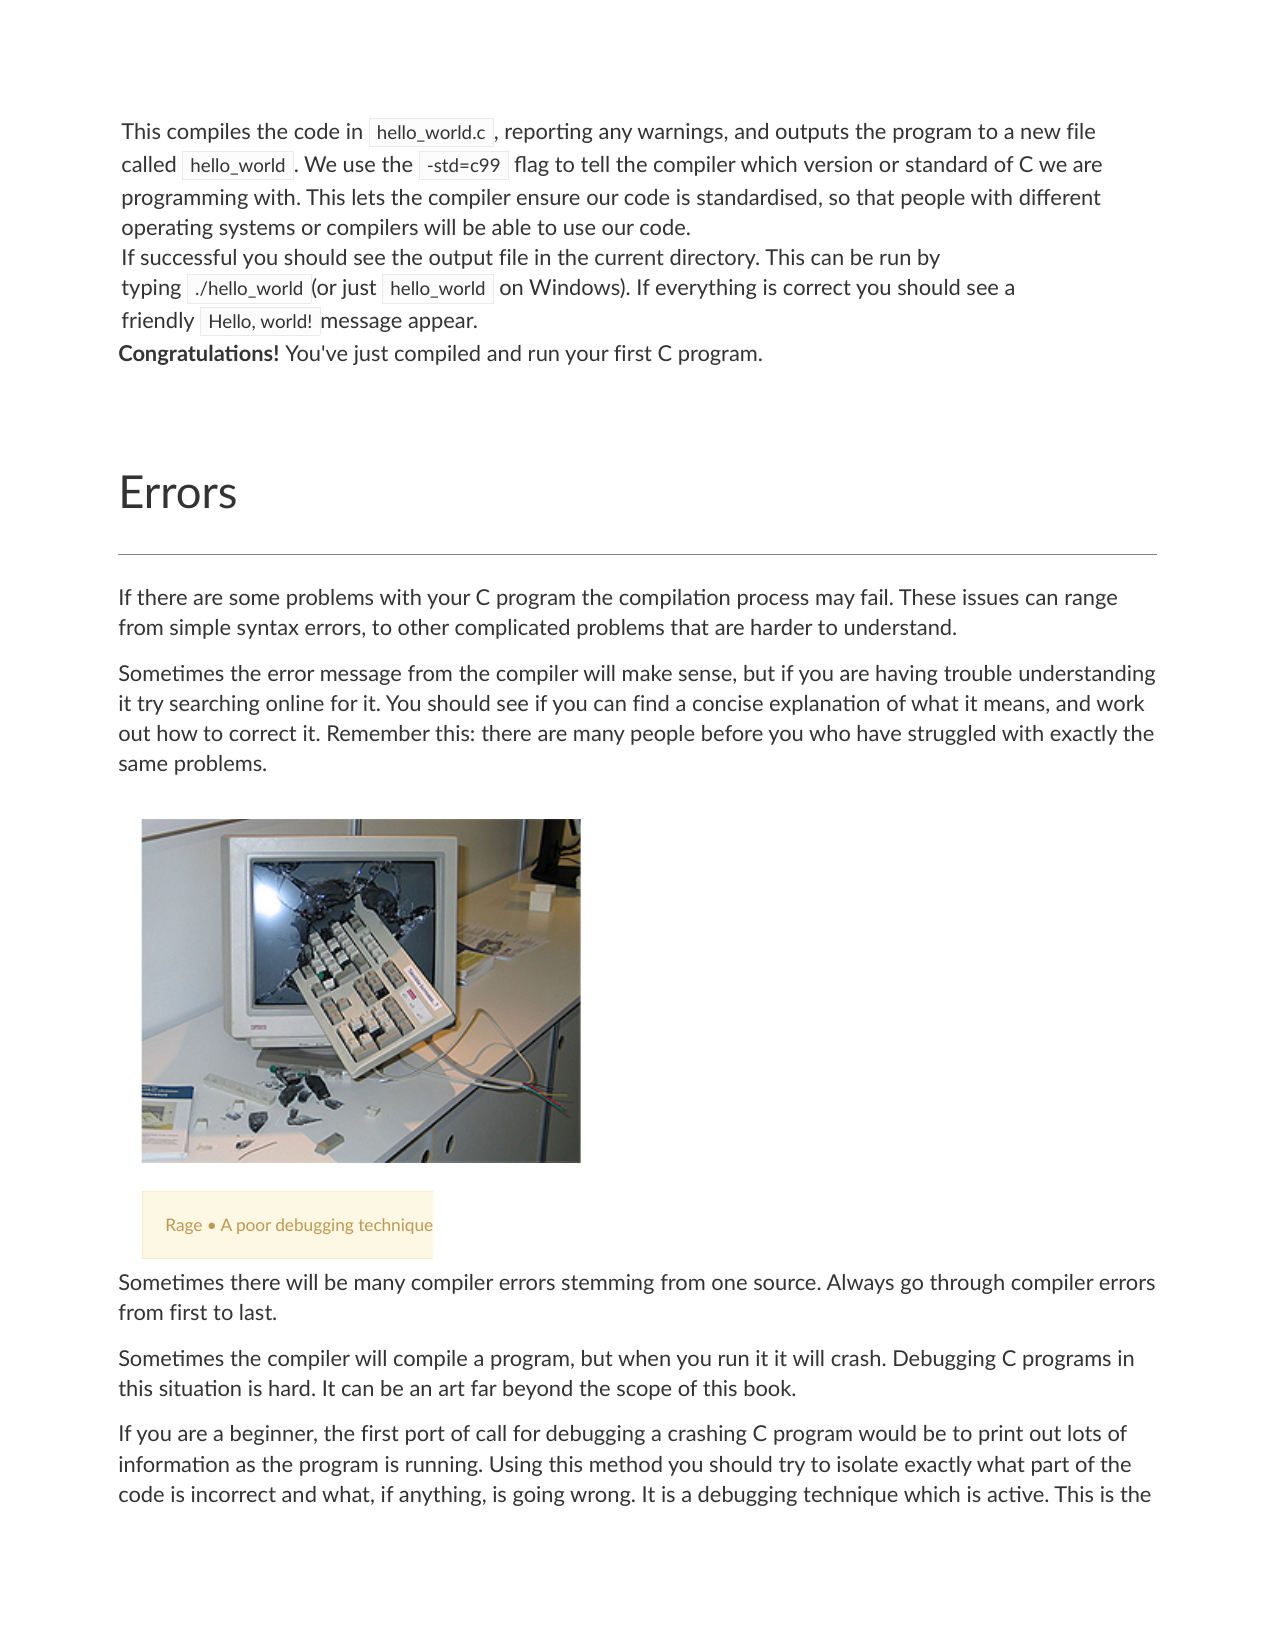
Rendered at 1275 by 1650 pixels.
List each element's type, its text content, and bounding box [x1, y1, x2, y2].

text If you are a beginner, the first port of call for debugging a crashing C program would be to print out lots of information as the program is running. Using this method you should try to isolate exactly what part of the code is incorrect and what, if anything, is going wrong. It is a debugging technique which is active. This is the [118, 1420, 1157, 1507]
picture [141, 819, 581, 1163]
text This compiles the code in hello_world.c, reporting any warnings, and outputs the program to a new file called hello_world. We use the -std=c99 flag to tell the compiler which version or standard of C we are programming with. This lets the compiler ensure our code is standardised, so that people with different operating systems or compilers will be able to use our code. [121, 118, 1154, 240]
text If successful you should see the output file in the current directory. This can be run by typing ./hello_world(or just hello_world on Windows). If everything is correct you should see a friendly Hello, world!message appear. [121, 243, 1154, 335]
text Congratulations! You've just compiled and run your first C program. [118, 340, 1157, 366]
text If there are some problems with your C program the compilation process may fail. These issues can range from simple syntax errors, to other complicated problems that are harder to understand. [118, 584, 1157, 640]
text Sometimes there will be many compiler errors stemming from one source. Always go through compiler errors from first to last. [118, 1269, 1157, 1325]
text Sometimes the error message from the compiler will make sense, but if you are having trouble understanding it try searching online for it. You should see if you can find a concise explanation of what it means, and work out how to correct it. Remember this: there are many people before you who have struggled with exactly the same problems. [118, 660, 1157, 776]
text Rage • A poor debugging technique [143, 1191, 1133, 1258]
text Sometimes the compiler will compile a program, but when you run it it will crash. Debugging C programs in this situation is hard. It can be an art far beyond the scope of this book. [118, 1344, 1157, 1401]
subtitle Errors [118, 463, 1157, 518]
